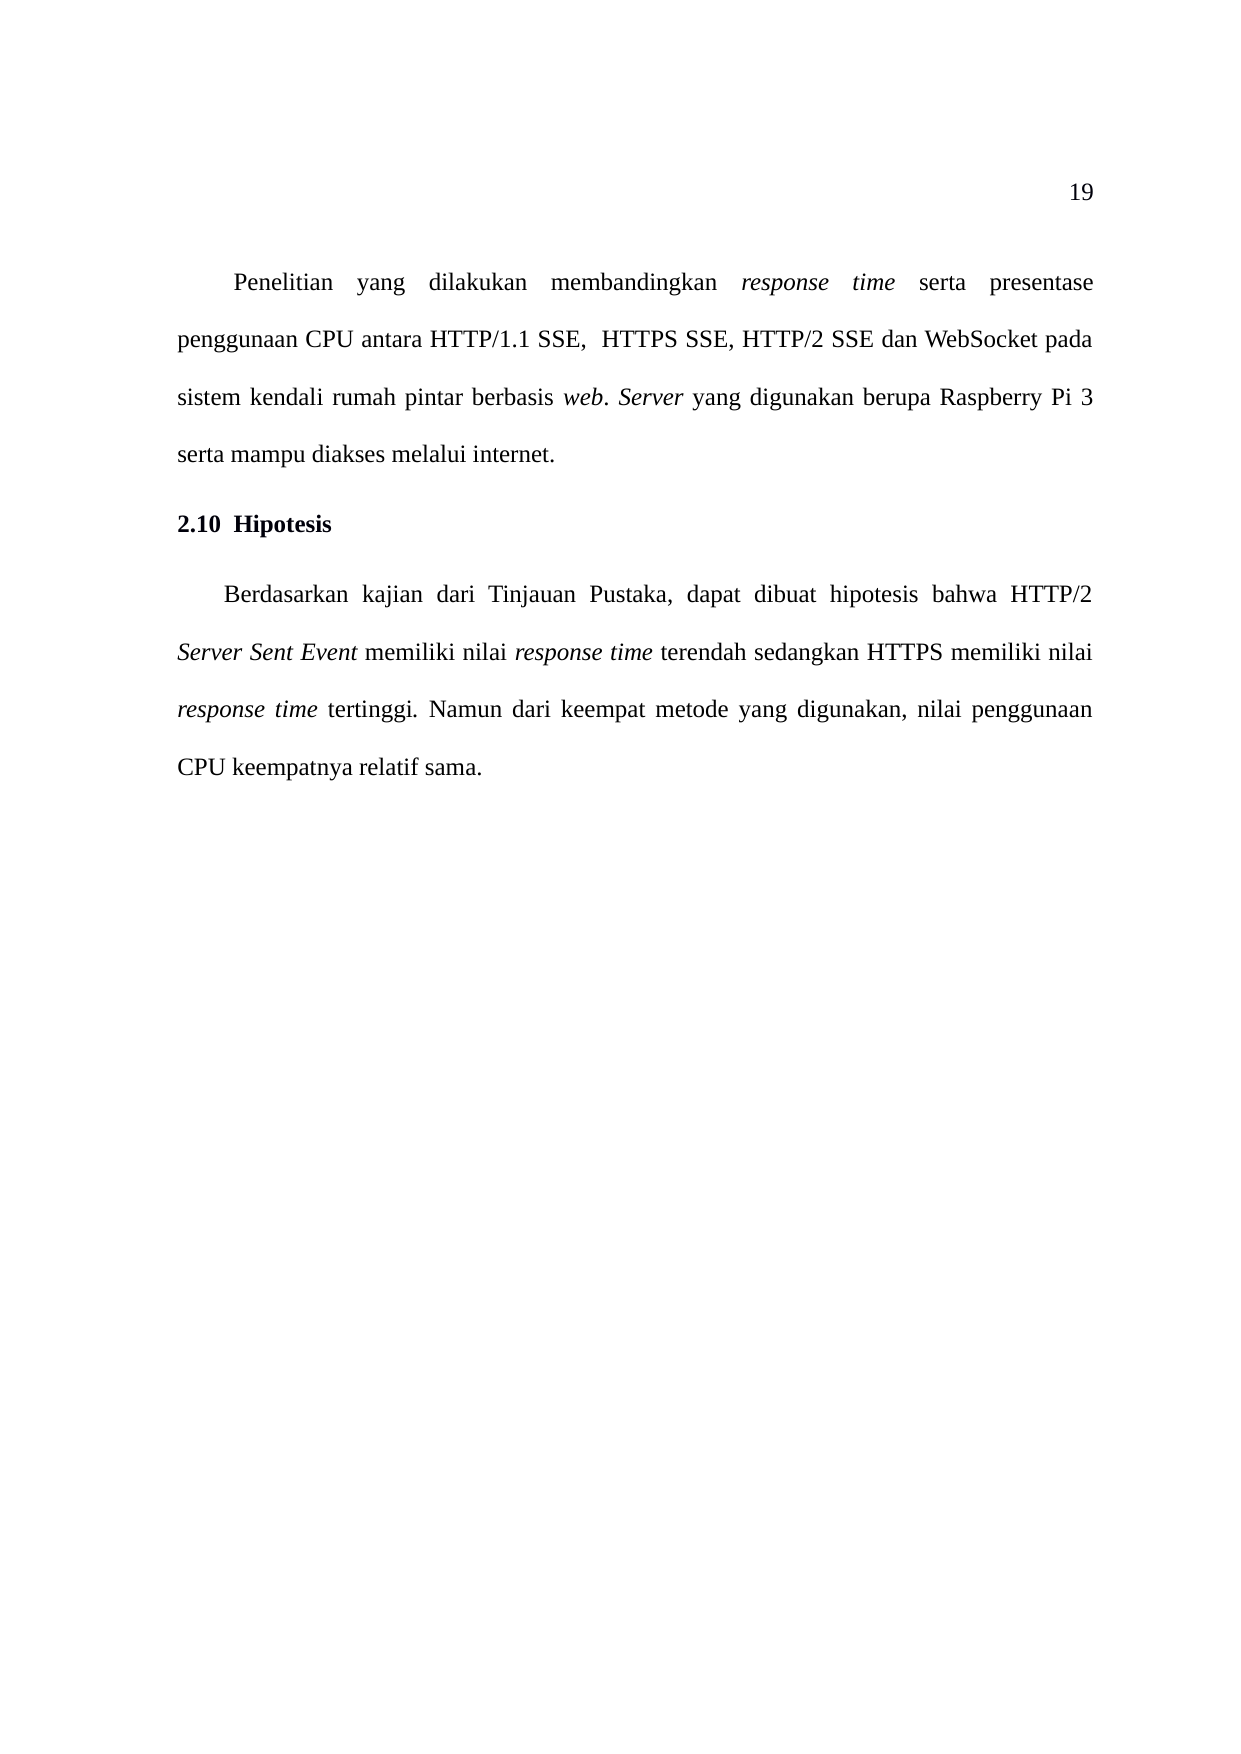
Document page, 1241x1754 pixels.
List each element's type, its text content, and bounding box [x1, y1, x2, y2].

subtitle 2.10 Hipotesis [177, 509, 1093, 538]
text Penelitian yang dilakukan membandingkan response time serta presentase penggunaan CPU antara HTTP/1.1 SSE, HTTPS SSE, HTTP/2 SSE dan WebSocket pada sistem kendali rumah pintar berbasis web. Server yang digunakan berupa Raspberry Pi 3 serta mampu diakses melalui internet. [177, 267, 1093, 468]
text Berdasarkan kajian dari Tinjauan Pustaka, dapat dibuat hipotesis bahwa HTTP/2 Server Sent Event memiliki nilai response time terendah sedangkan HTTPS memiliki nilai response time tertinggi. Namun dari keempat metode yang digunakan, nilai penggunaan CPU keempatnya relatif sama. [177, 579, 1093, 781]
